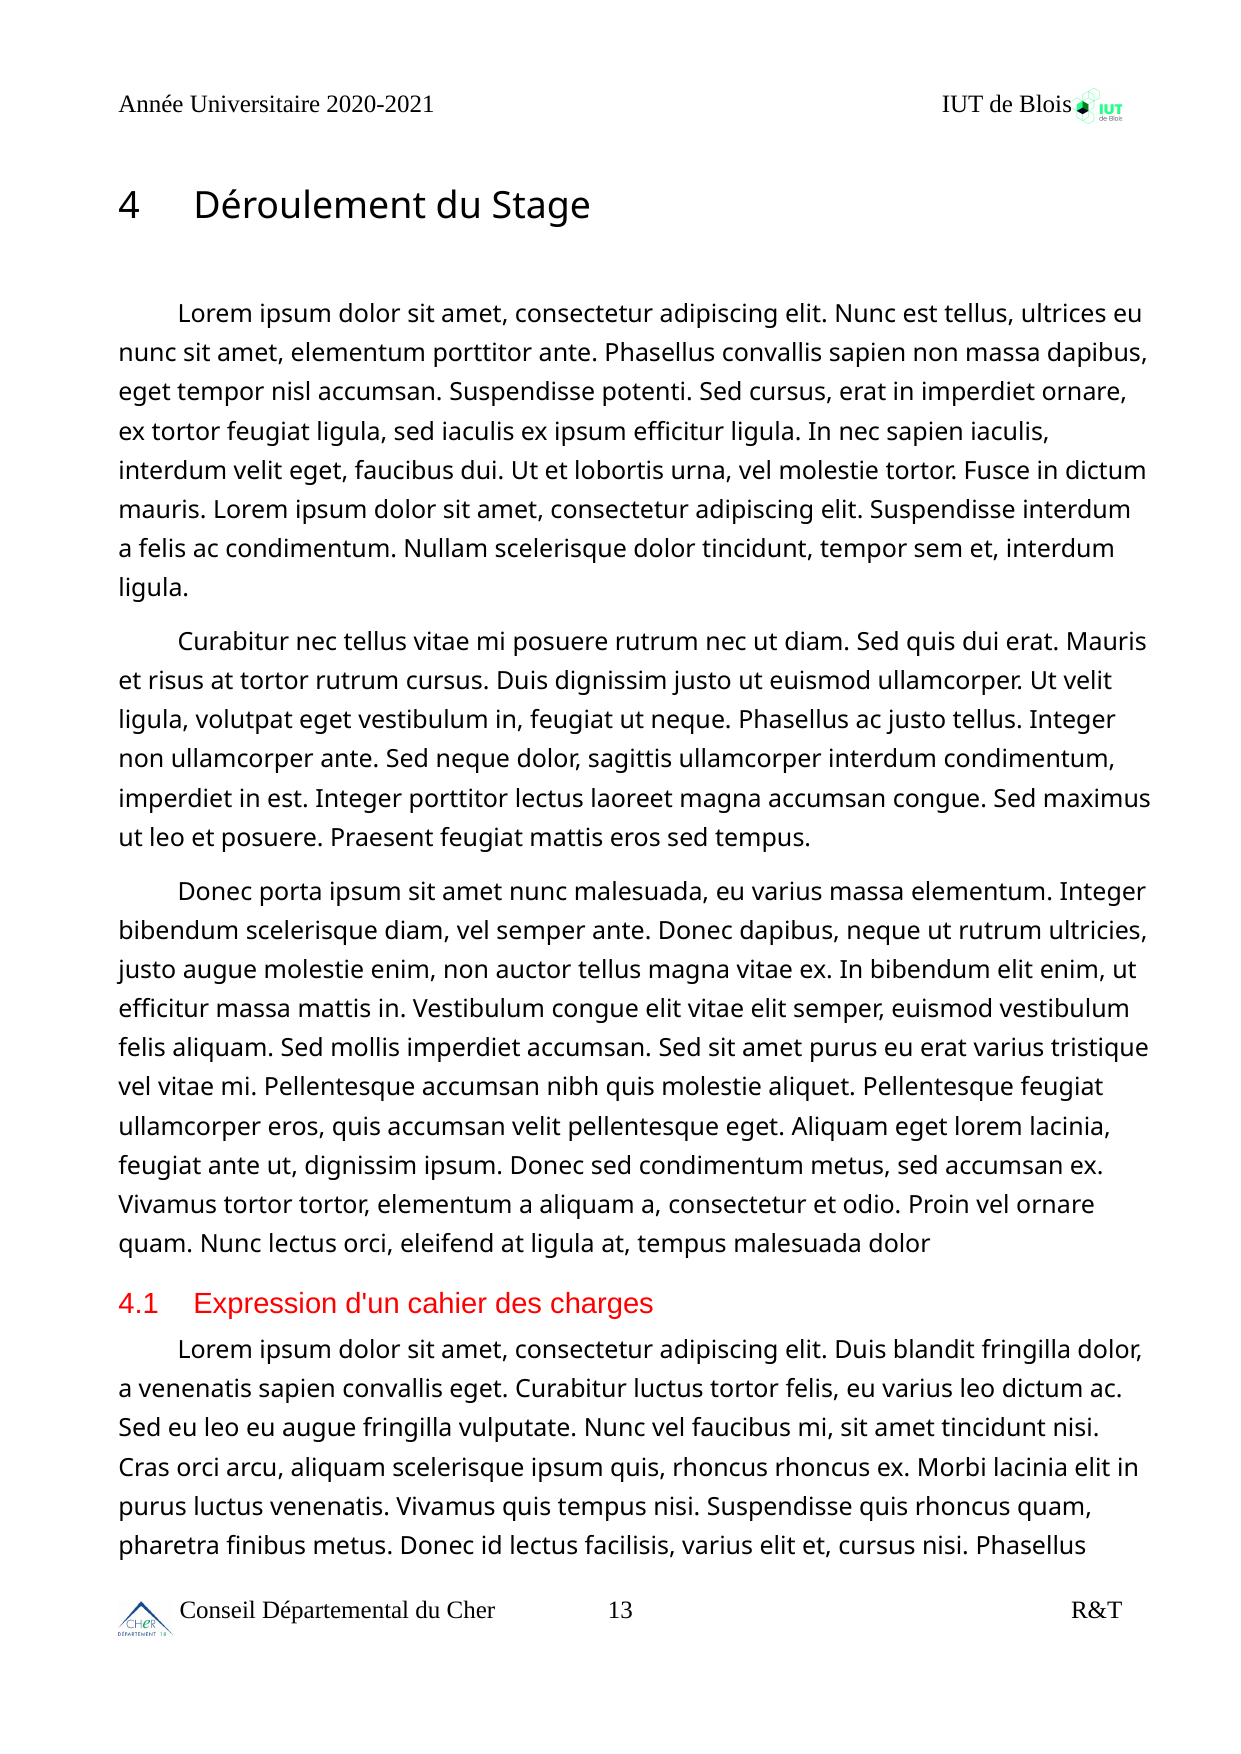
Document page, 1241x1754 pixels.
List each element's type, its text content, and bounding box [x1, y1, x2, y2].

picture [1071, 88, 1123, 124]
text Donec porta ipsum sit amet nunc malesuada, eu varius massa elementum. Integer bibendum scelerisque diam, vel semper ante. Donec dapibus, neque ut rutrum ultricies, justo augue molestie enim, non auctor tellus magna vitae ex. In bibendum elit enim, ut efficitur massa mattis in. Vestibulum congue elit vitae elit semper, euismod vestibulum felis aliquam. Sed mollis imperdiet accumsan. Sed sit amet purus eu erat varius tristique vel vitae mi. Pellentesque accumsan nibh quis molestie aliquet. Pellentesque feugiat ullamcorper eros, quis accumsan velit pellentesque eget. Aliquam eget lorem lacinia, feugiat ante ut, dignissim ipsum. Donec sed condimentum metus, sed accumsan ex. Vivamus tortor tortor, elementum a aliquam a, consectetur et odio. Proin vel ornare quam. Nunc lectus orci, eleifend at ligula at, tempus malesuada dolor [118, 873, 1152, 1260]
subtitle Expression d'un cahier des charges [118, 1286, 1152, 1319]
picture [118, 1601, 174, 1636]
text Lorem ipsum dolor sit amet, consectetur adipiscing elit. Duis blandit fringilla dolor, a venenatis sapien convallis eget. Curabitur luctus tortor felis, eu varius leo dictum ac. Sed eu leo eu augue fringilla vulputate. Nunc vel faucibus mi, sit amet tincidunt nisi. Cras orci arcu, aliquam scelerisque ipsum quis, rhoncus rhoncus ex. Morbi lacinia elit in purus luctus venenatis. Vivamus quis tempus nisi. Suspendisse quis rhoncus quam, pharetra finibus metus. Donec id lectus facilisis, varius elit et, cursus nisi. Phasellus [118, 1332, 1152, 1562]
text Curabitur nec tellus vitae mi posuere rutrum nec ut diam. Sed quis dui erat. Mauris et risus at tortor rutrum cursus. Duis dignissim justo ut euismod ullamcorper. Ut velit ligula, volutpat eget vestibulum in, feugiat ut neque. Phasellus ac justo tellus. Integer non ullamcorper ante. Sed neque dolor, sagittis ullamcorper interdum condimentum, imperdiet in est. Integer porttitor lectus laoreet magna accumsan congue. Sed maximus ut leo et posuere. Praesent feugiat mattis eros sed tempus. [118, 624, 1152, 853]
text Lorem ipsum dolor sit amet, consectetur adipiscing elit. Nunc est tellus, ultrices eu nunc sit amet, elementum porttitor ante. Phasellus convallis sapien non massa dapibus, eget tempor nisl accumsan. Suspendisse potenti. Sed cursus, erat in imperdiet ornare, ex tortor feugiat ligula, sed iaculis ex ipsum efficitur ligula. In nec sapien iaculis, interdum velit eget, faucibus dui. Ut et lobortis urna, vel molestie tortor. Fusce in dictum mauris. Lorem ipsum dolor sit amet, consectetur adipiscing elit. Suspendisse interdum a felis ac condimentum. Nullam scelerisque dolor tincidunt, tempor sem et, interdum ligula. [118, 296, 1152, 604]
subtitle Déroulement du Stage [118, 178, 1152, 229]
